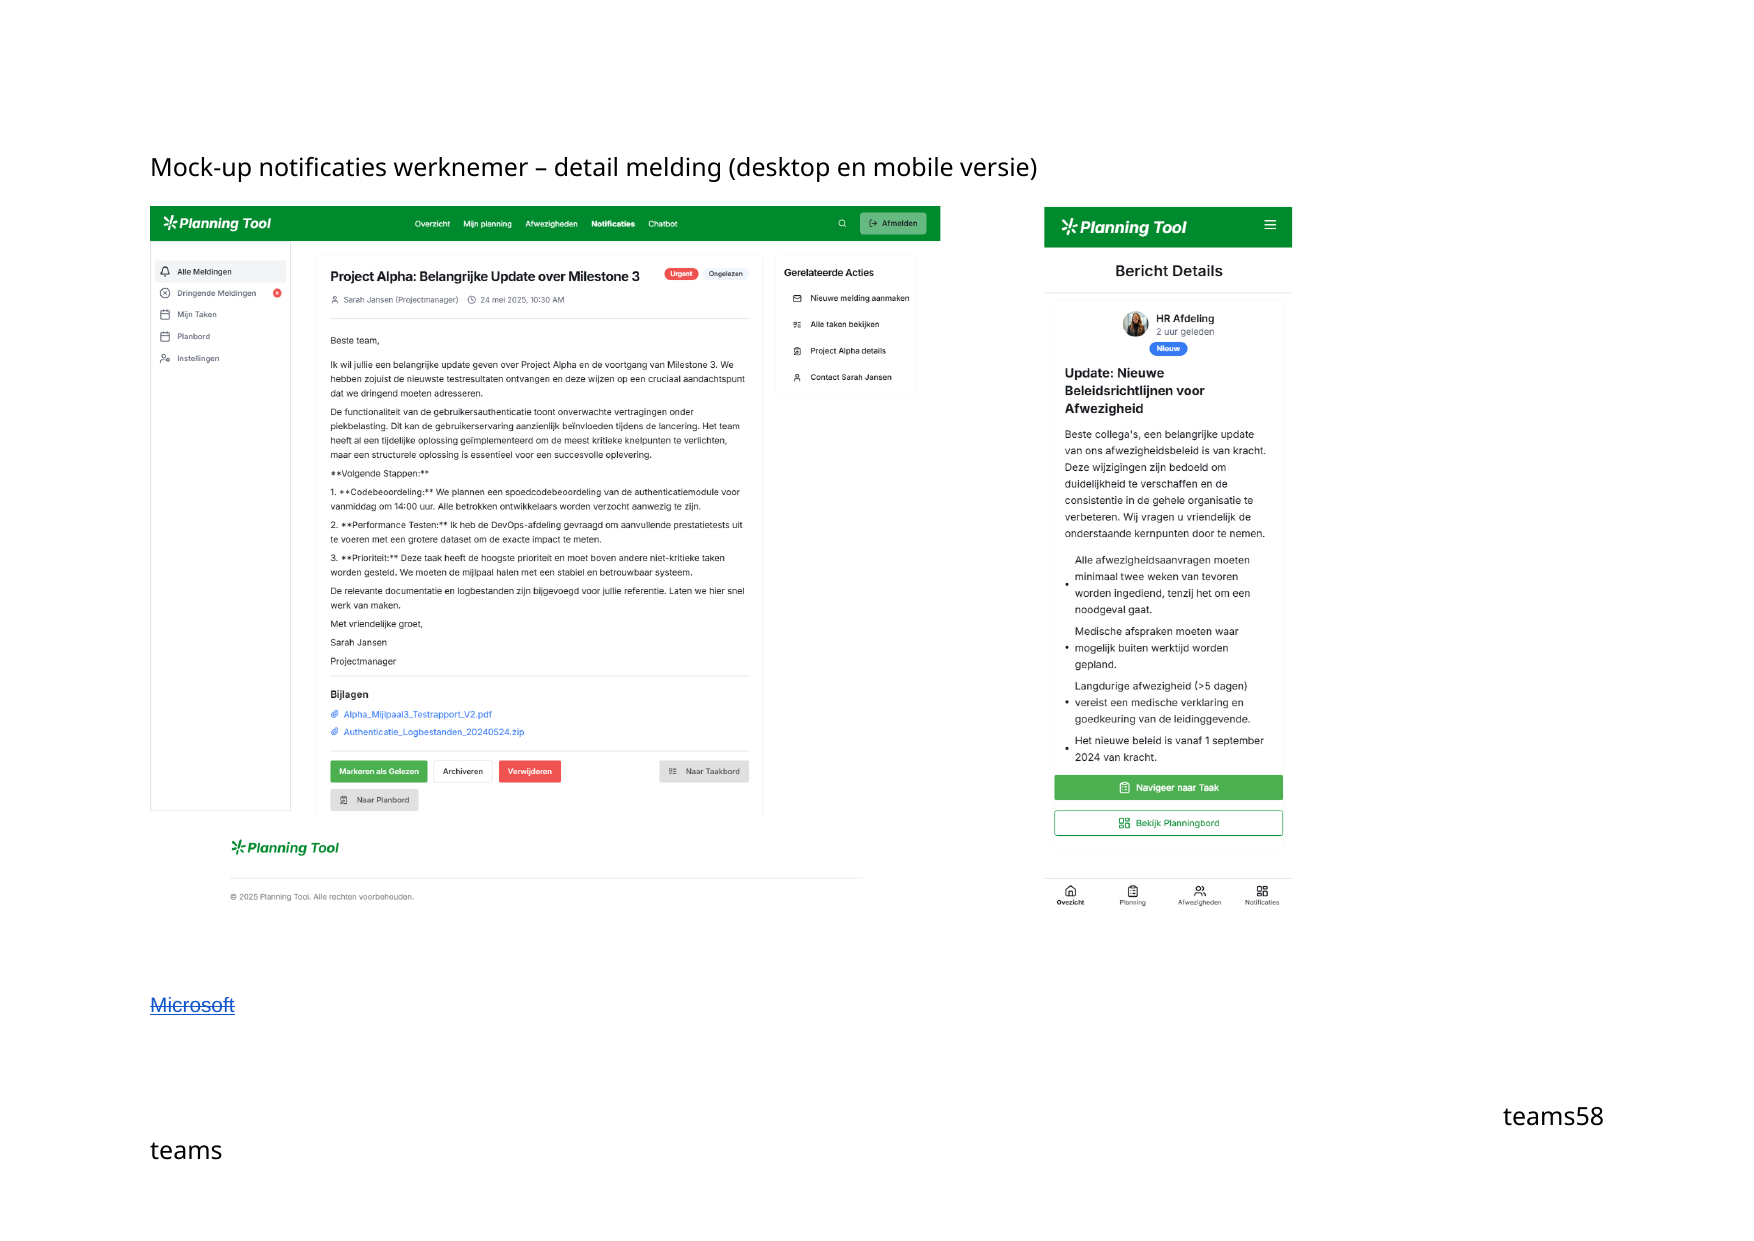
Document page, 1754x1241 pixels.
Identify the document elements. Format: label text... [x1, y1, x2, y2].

picture [150, 206, 941, 915]
picture [1044, 206, 1293, 915]
text Microsoft [150, 993, 1604, 1017]
text Mock-up notificaties werknemer – detail melding (desktop en mobile versie) [150, 150, 1604, 184]
